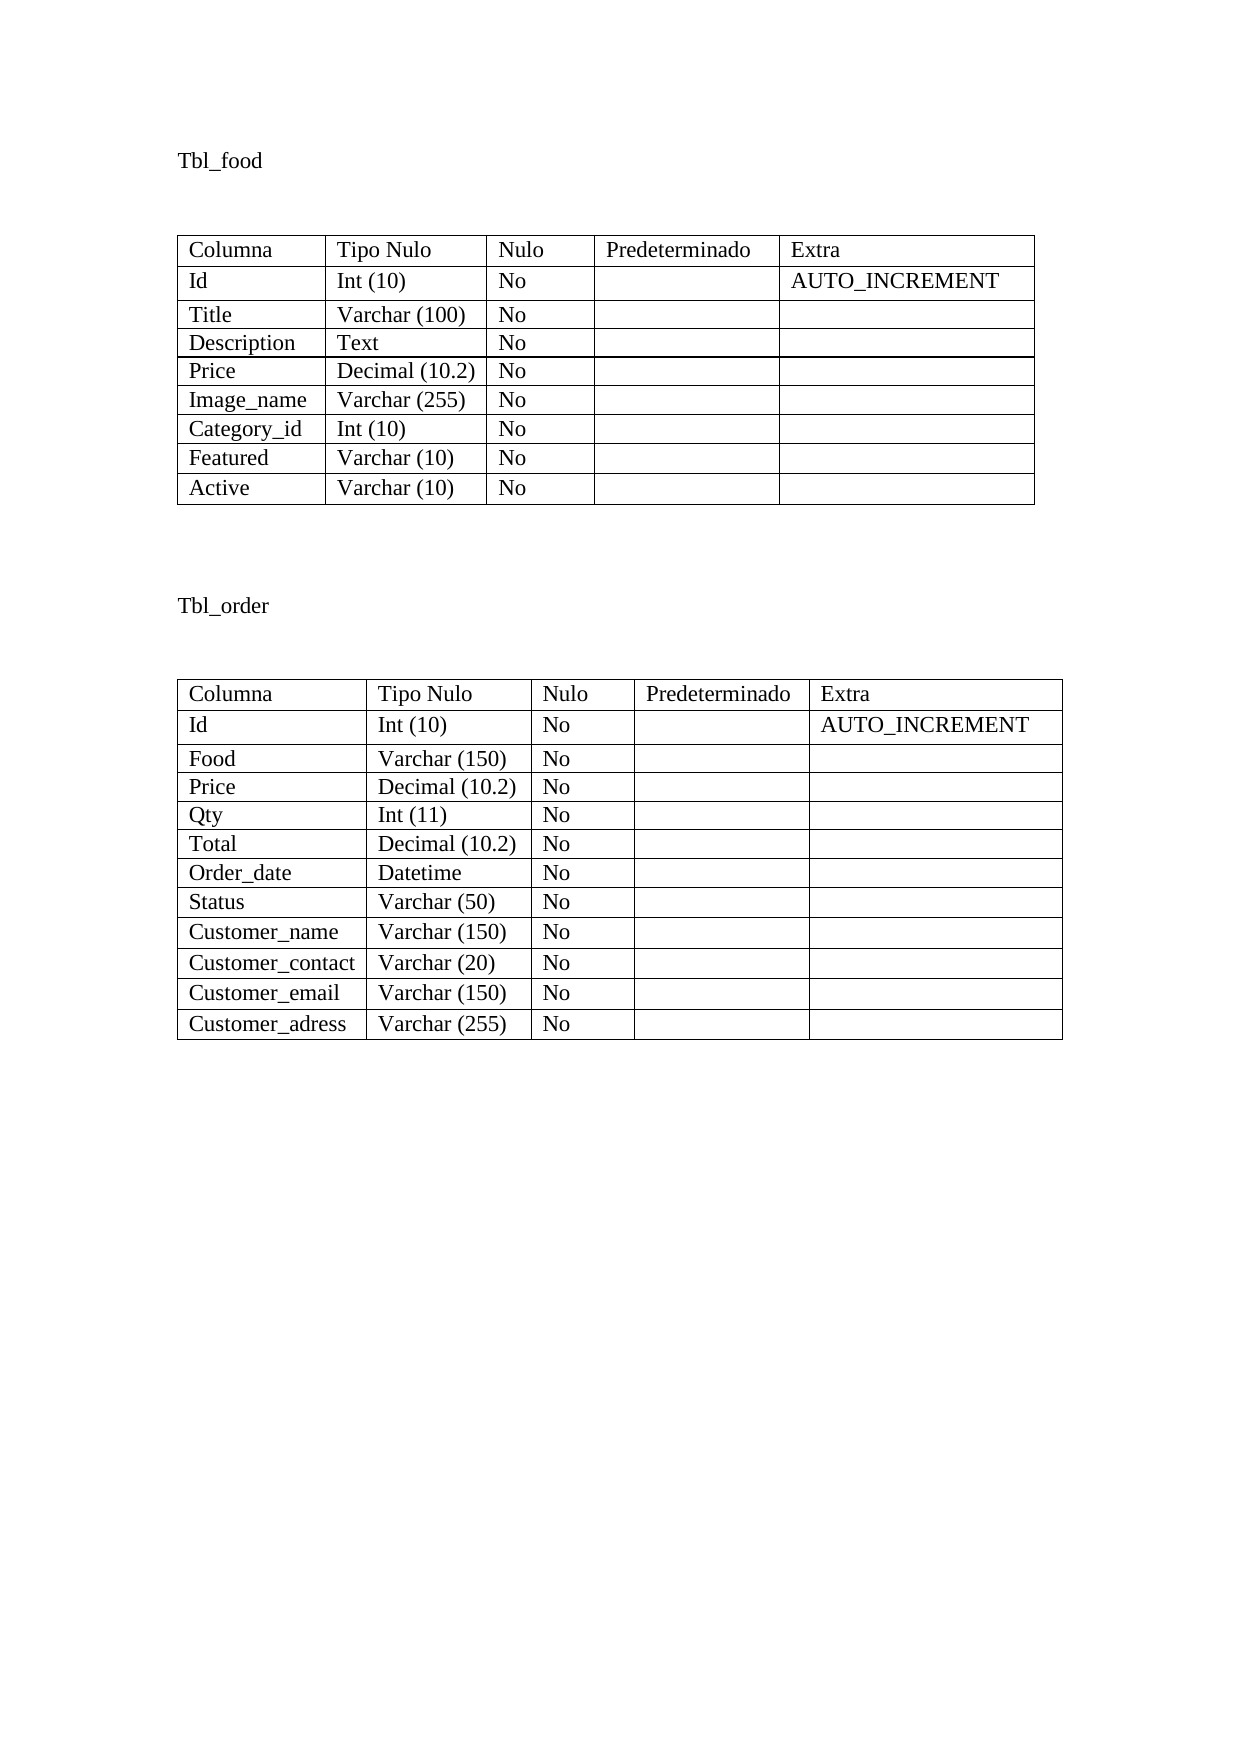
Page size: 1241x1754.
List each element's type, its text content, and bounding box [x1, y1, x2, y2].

table_cell [635, 802, 809, 829]
table_header Columna [178, 236, 325, 266]
table_cell Customer_email [178, 979, 366, 1009]
table_cell [635, 773, 809, 801]
table_cell Varchar (20) [367, 949, 531, 978]
table_cell No [487, 358, 594, 385]
table_cell No [532, 1010, 634, 1039]
table_cell Order_date [178, 859, 366, 887]
table_header Extra [780, 236, 1034, 266]
table_cell No [532, 802, 634, 829]
table_cell Varchar (150) [367, 918, 531, 948]
table_cell [635, 830, 809, 858]
table_cell Total [178, 830, 366, 858]
table_cell Price [178, 358, 325, 385]
table_cell No [532, 888, 634, 917]
table_cell Status [178, 888, 366, 917]
table_cell [810, 949, 1062, 978]
table_cell Varchar (255) [326, 386, 486, 414]
table_cell [635, 745, 809, 772]
table_cell Varchar (50) [367, 888, 531, 917]
table_cell [595, 267, 779, 300]
table_cell AUTO_INCREMENT [810, 711, 1062, 744]
table_cell No [487, 386, 594, 414]
table_cell [810, 859, 1062, 887]
table_cell Title [178, 301, 325, 328]
table_cell [780, 329, 1034, 356]
table_cell Varchar (10) [326, 474, 486, 504]
table_cell [780, 386, 1034, 414]
table_cell Customer_name [178, 918, 366, 948]
table_cell No [532, 859, 634, 887]
table_cell [595, 301, 779, 328]
text Tbl_order [177, 592, 1063, 618]
table_cell Varchar (255) [367, 1010, 531, 1039]
table_cell Active [178, 474, 325, 504]
table_cell [810, 1010, 1062, 1039]
table_cell Id [178, 267, 325, 300]
table_cell [635, 711, 809, 744]
table_cell [810, 830, 1062, 858]
table_cell [595, 415, 779, 443]
table_cell Food [178, 745, 366, 772]
table_cell No [487, 329, 594, 356]
table_cell [635, 859, 809, 887]
table_cell [595, 329, 779, 356]
table_cell Featured [178, 444, 325, 473]
table_cell No [487, 474, 594, 504]
table_cell No [532, 918, 634, 948]
table_cell Decimal (10.2) [367, 830, 531, 858]
table_header Predeterminado [595, 236, 779, 266]
table_cell Customer_contact [178, 949, 366, 978]
table_cell [780, 301, 1034, 328]
table_cell Decimal (10.2) [326, 358, 486, 385]
table_header Columna [178, 680, 366, 710]
table_cell Description [178, 329, 325, 356]
table_cell Varchar (150) [367, 745, 531, 772]
table_cell Varchar (10) [326, 444, 486, 473]
table_header Nulo [487, 236, 594, 266]
table_cell No [532, 949, 634, 978]
table_cell [635, 918, 809, 948]
table_cell [810, 802, 1062, 829]
table_cell [810, 888, 1062, 917]
table_cell [635, 979, 809, 1009]
table_cell Varchar (150) [367, 979, 531, 1009]
table_cell [635, 888, 809, 917]
table_cell Datetime [367, 859, 531, 887]
table_cell Text [326, 329, 486, 356]
table_cell [635, 949, 809, 978]
table_cell No [487, 267, 594, 300]
table_cell [810, 979, 1062, 1009]
table_cell [635, 1010, 809, 1039]
table_cell No [487, 301, 594, 328]
table_cell [810, 918, 1062, 948]
table_cell Varchar (100) [326, 301, 486, 328]
table_cell No [532, 773, 634, 801]
table_cell No [532, 830, 634, 858]
table_cell Image_name [178, 386, 325, 414]
table_cell AUTO_INCREMENT [780, 267, 1034, 300]
table_header Tipo Nulo [367, 680, 531, 710]
table_cell No [532, 745, 634, 772]
table_cell No [532, 979, 634, 1009]
table_cell [780, 358, 1034, 385]
table_cell [595, 444, 779, 473]
table_cell Qty [178, 802, 366, 829]
table_cell Int (10) [326, 267, 486, 300]
table_cell Id [178, 711, 366, 744]
text Tbl_food [177, 148, 1063, 174]
table_cell Int (11) [367, 802, 531, 829]
table_cell [810, 745, 1062, 772]
table_cell Int (10) [326, 415, 486, 443]
table_header Extra [810, 680, 1062, 710]
table_cell Decimal (10.2) [367, 773, 531, 801]
table_cell Category_id [178, 415, 325, 443]
table_cell Int (10) [367, 711, 531, 744]
table_header Nulo [532, 680, 634, 710]
table_cell [595, 386, 779, 414]
table_cell [595, 358, 779, 385]
table_cell Price [178, 773, 366, 801]
table_header Predeterminado [635, 680, 809, 710]
table_cell [780, 474, 1034, 504]
table_cell [780, 444, 1034, 473]
table_cell [595, 474, 779, 504]
table_cell [780, 415, 1034, 443]
table_cell [810, 773, 1062, 801]
table_cell Customer_adress [178, 1010, 366, 1039]
table_cell No [487, 444, 594, 473]
table_cell No [487, 415, 594, 443]
table_header Tipo Nulo [326, 236, 486, 266]
table_cell No [532, 711, 634, 744]
